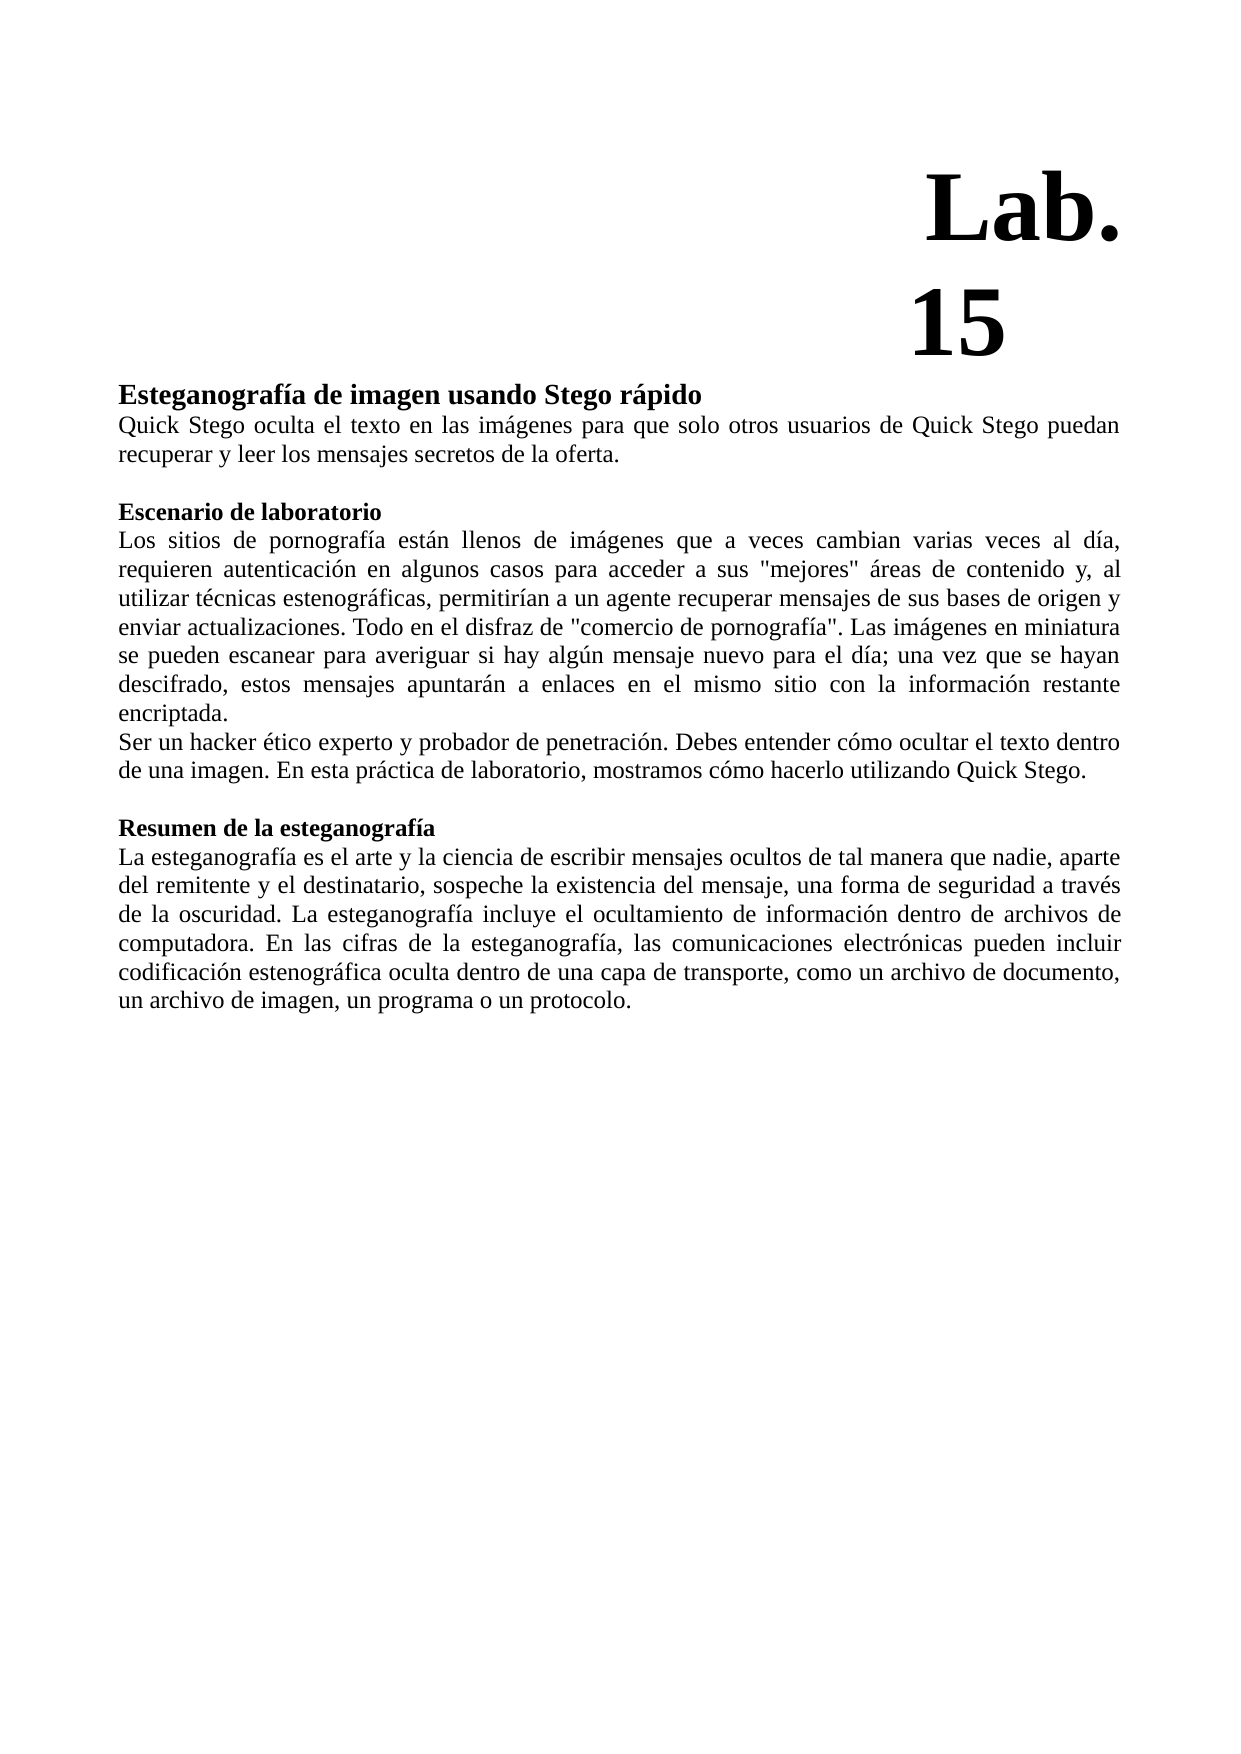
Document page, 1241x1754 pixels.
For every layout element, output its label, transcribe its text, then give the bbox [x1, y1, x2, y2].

text Esteganografía de imagen usando Stego rápido [118, 377, 1122, 410]
text Los sitios de pornografía están llenos de imágenes que a veces cambian varias veces al día, requieren autenticación en algunos casos para acceder a sus "mejores" áreas de contenido y, al utilizar técnicas estenográficas, permitirían a un agente recuperar mensajes de sus bases de origen y enviar actualizaciones. Todo en el disfraz de "comercio de pornografía". Las imágenes en miniatura se pueden escanear para averiguar si hay algún mensaje nuevo para el día; una vez que se hayan descifrado, estos mensajes apuntarán a enlaces en el mismo sitio con la información restante encriptada. [118, 525, 1122, 727]
text Resumen de la esteganografía [118, 813, 1122, 842]
text Quick Stego oculta el texto en las imágenes para que solo otros usuarios de Quick Stego puedan recuperar y leer los mensajes secretos de la oferta. [118, 410, 1122, 468]
text Lab. [118, 147, 1122, 262]
text 15 [118, 262, 1122, 377]
text Escenario de laboratorio [118, 497, 1122, 525]
text Ser un hacker ético experto y probador de penetración. Debes entender cómo ocultar el texto dentro de una imagen. En esta práctica de laboratorio, mostramos cómo hacerlo utilizando Quick Stego. [118, 727, 1122, 784]
text La esteganografía es el arte y la ciencia de escribir mensajes ocultos de tal manera que nadie, aparte del remitente y el destinatario, sospeche la existencia del mensaje, una forma de seguridad a través de la oscuridad. La esteganografía incluye el ocultamiento de información dentro de archivos de computadora. En las cifras de la esteganografía, las comunicaciones electrónicas pueden incluir codificación estenográfica oculta dentro de una capa de transporte, como un archivo de documento, un archivo de imagen, un programa o un protocolo. [118, 842, 1122, 1014]
